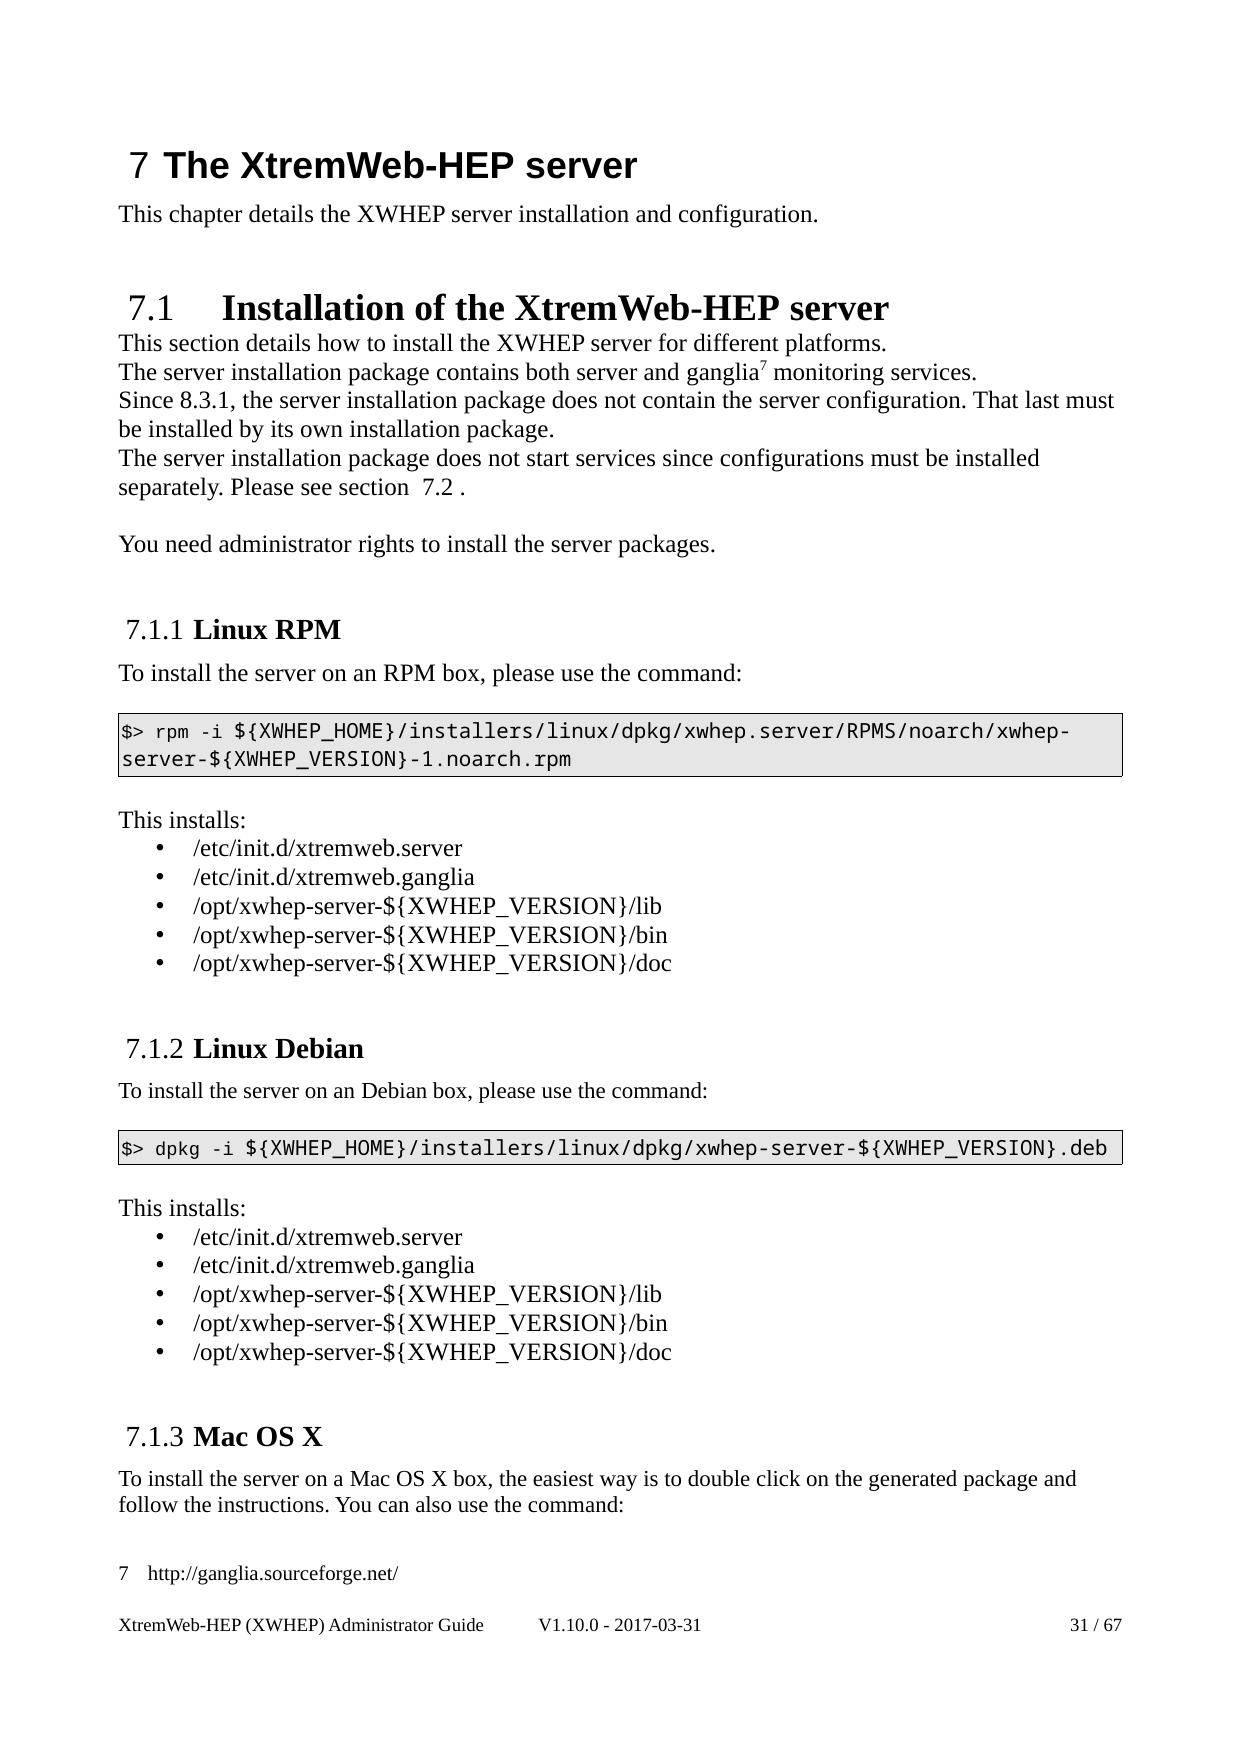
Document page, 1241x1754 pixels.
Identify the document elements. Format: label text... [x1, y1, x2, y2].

text $> dpkg -i ${XWHEP_HOME}/installers/linux/dpkg/xwhep-server-${XWHEP_VERSION}.deb [119, 1131, 1122, 1164]
list /opt/xwhep-server-${XWHEP_VERSION}/lib [156, 891, 1122, 920]
list /opt/xwhep-server-${XWHEP_VERSION}/doc [156, 948, 1122, 977]
subtitle Mac OS X [118, 1419, 1122, 1453]
text To install the server on an RPM box, please use the command: [118, 658, 1122, 687]
list /etc/init.d/xtremweb.server [156, 833, 1122, 862]
text The server installation package does not start services since configurations must be installed separately. Please see section 7.2. [118, 443, 1122, 501]
subtitle Linux RPM [118, 612, 1122, 645]
text This chapter details the XWHEP server installation and configuration. [118, 199, 1122, 227]
text This installs: [118, 805, 1122, 833]
text Since 8.3.1, the server installation package does not contain the server configuration. That last must be installed by its own installation package. [118, 386, 1122, 443]
text $> rpm -i ${XWHEP_HOME}/installers/linux/dpkg/xwhep.server/RPMS/noarch/xwhep-server-${XWHEP_VERSION}-1.noarch.rpm [119, 714, 1122, 776]
subtitle The XtremWeb-HEP server [118, 143, 1122, 186]
text To install the server on an Debian box, please use the command: [118, 1077, 1122, 1103]
text The server installation package contains both server and ganglia monitoring services. [118, 357, 1122, 386]
list /opt/xwhep-server-${XWHEP_VERSION}/bin [156, 1308, 1122, 1337]
text http://ganglia.sourceforge.net/ [118, 1561, 1122, 1585]
text This installs: [118, 1193, 1122, 1222]
text You need administrator rights to install the server packages. [118, 529, 1122, 558]
list /opt/xwhep-server-${XWHEP_VERSION}/bin [156, 920, 1122, 948]
list /opt/xwhep-server-${XWHEP_VERSION}/doc [156, 1337, 1122, 1365]
list /etc/init.d/xtremweb.ganglia [156, 1250, 1122, 1279]
text To install the server on a Mac OS X box, the easiest way is to double click on the generated package and follow the instructions. You can also use the command: [118, 1465, 1122, 1518]
list /etc/init.d/xtremweb.server [156, 1222, 1122, 1250]
list /etc/init.d/xtremweb.ganglia [156, 862, 1122, 891]
subtitle Linux Debian [118, 1031, 1122, 1064]
subtitle Installation of the XtremWeb-HEP server [118, 285, 1122, 328]
text This section details how to install the XWHEP server for different platforms. [118, 328, 1122, 357]
list /opt/xwhep-server-${XWHEP_VERSION}/lib [156, 1279, 1122, 1308]
